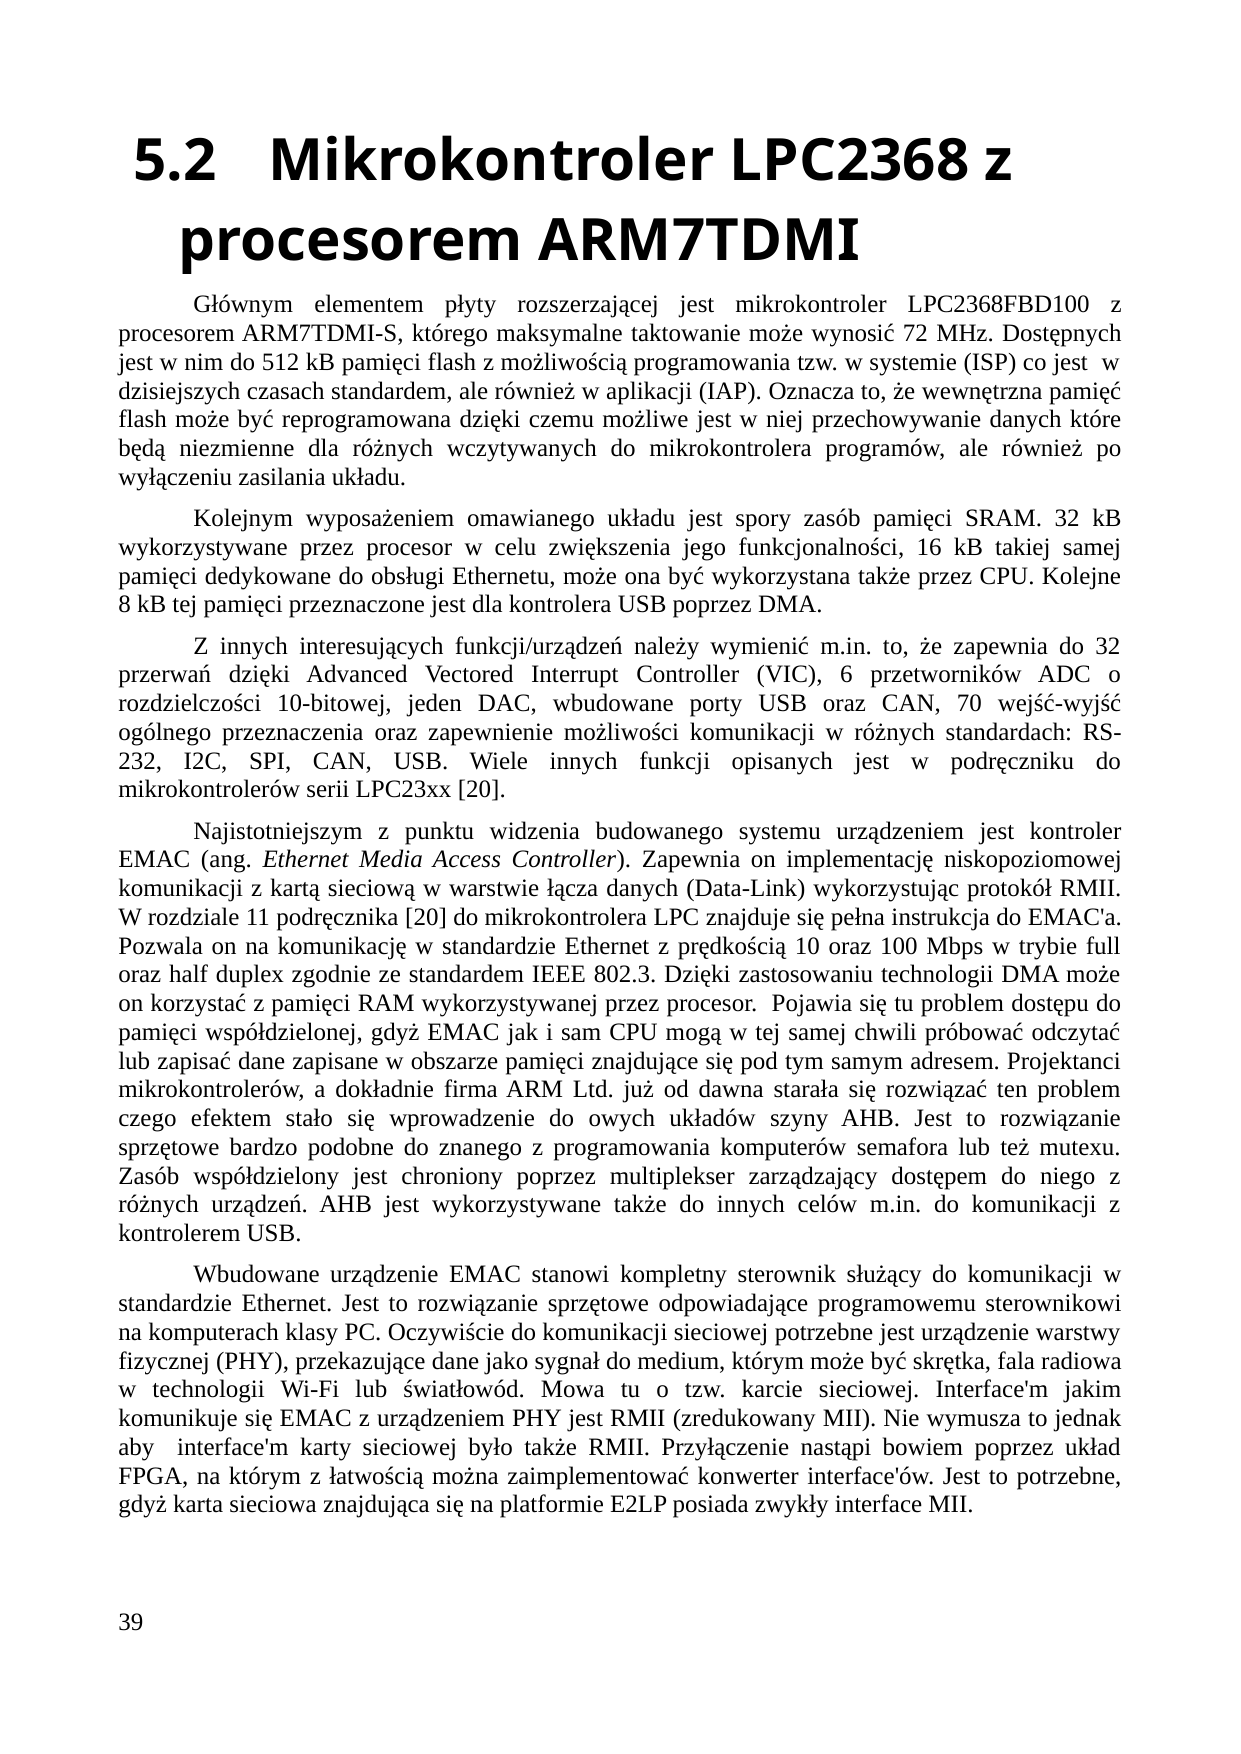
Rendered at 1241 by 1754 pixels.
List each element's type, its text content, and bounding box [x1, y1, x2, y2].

subtitle Mikrokontroler LPC2368 z procesorem ARM7TDMI [118, 118, 1122, 277]
text Głównym elementem płyty rozszerzającej jest mikrokontroler LPC2368FBD100 z procesorem ARM7TDMI-S, którego maksymalne taktowanie może wynosić 72 MHz. Dostępnych jest w nim do 512 kB pamięci flash z możliwością programowania tzw. w systemie (ISP) co jest w dzisiejszych czasach standardem, ale również w aplikacji (IAP). Oznacza to, że wewnętrzna pamięć flash może być reprogramowana dzięki czemu możliwe jest w niej przechowywanie danych które będą niezmienne dla różnych wczytywanych do mikrokontrolera programów, ale również po wyłączeniu zasilania układu. [118, 289, 1122, 491]
text Wbudowane urządzenie EMAC stanowi kompletny sterownik służący do komunikacji w standardzie Ethernet. Jest to rozwiązanie sprzętowe odpowiadające programowemu sterownikowi na komputerach klasy PC. Oczywiście do komunikacji sieciowej potrzebne jest urządzenie warstwy fizycznej (PHY), przekazujące dane jako sygnał do medium, którym może być skrętka, fala radiowa w technologii Wi-Fi lub światłowód. Mowa tu o tzw. karcie sieciowej. Interface'm jakim komunikuje się EMAC z urządzeniem PHY jest RMII (zredukowany MII). Nie wymusza to jednak aby interface'm karty sieciowej było także RMII. Przyłączenie nastąpi bowiem poprzez układ FPGA, na którym z łatwością można zaimplementować konwerter interface'ów. Jest to potrzebne, gdyż karta sieciowa znajdująca się na platformie E2LP posiada zwykły interface MII. [118, 1259, 1122, 1518]
text Z innych interesujących funkcji/urządzeń należy wymienić m.in. to, że zapewnia do 32 przerwań dzięki Advanced Vectored Interrupt Controller (VIC), 6 przetworników ADC o rozdzielczości 10-bitowej, jeden DAC, wbudowane porty USB oraz CAN, 70 wejść-wyjść ogólnego przeznaczenia oraz zapewnienie możliwości komunikacji w różnych standardach: RS-232, I2C, SPI, CAN, USB. Wiele innych funkcji opisanych jest w podręczniku do mikrokontrolerów serii LPC23xx [20]. [118, 631, 1122, 803]
text Najistotniejszym z punktu widzenia budowanego systemu urządzeniem jest kontroler EMAC (ang. Ethernet Media Access Controller). Zapewnia on implementację niskopoziomowej komunikacji z kartą sieciową w warstwie łącza danych (Data-Link) wykorzystując protokół RMII. W rozdziale 11 podręcznika [20] do mikrokontrolera LPC znajduje się pełna instrukcja do EMAC'a. Pozwala on na komunikację w standardzie Ethernet z prędkością 10 oraz 100 Mbps w trybie full oraz half duplex zgodnie ze standardem IEEE 802.3. Dzięki zastosowaniu technologii DMA może on korzystać z pamięci RAM wykorzystywanej przez procesor. Pojawia się tu problem dostępu do pamięci współdzielonej, gdyż EMAC jak i sam CPU mogą w tej samej chwili próbować odczytać lub zapisać dane zapisane w obszarze pamięci znajdujące się pod tym samym adresem. Projektanci mikrokontrolerów, a dokładnie firma ARM Ltd. już od dawna starała się rozwiązać ten problem czego efektem stało się wprowadzenie do owych układów szyny AHB. Jest to rozwiązanie sprzętowe bardzo podobne do znanego z programowania komputerów semafora lub też mutexu. Zasób współdzielony jest chroniony poprzez multiplekser zarządzający dostępem do niego z różnych urządzeń. AHB jest wykorzystywane także do innych celów m.in. do komunikacji z kontrolerem USB. [118, 816, 1122, 1247]
text Kolejnym wyposażeniem omawianego układu jest spory zasób pamięci SRAM. 32 kB wykorzystywane przez procesor w celu zwiększenia jego funkcjonalności, 16 kB takiej samej pamięci dedykowane do obsługi Ethernetu, może ona być wykorzystana także przez CPU. Kolejne 8 kB tej pamięci przeznaczone jest dla kontrolera USB poprzez DMA. [118, 503, 1122, 618]
